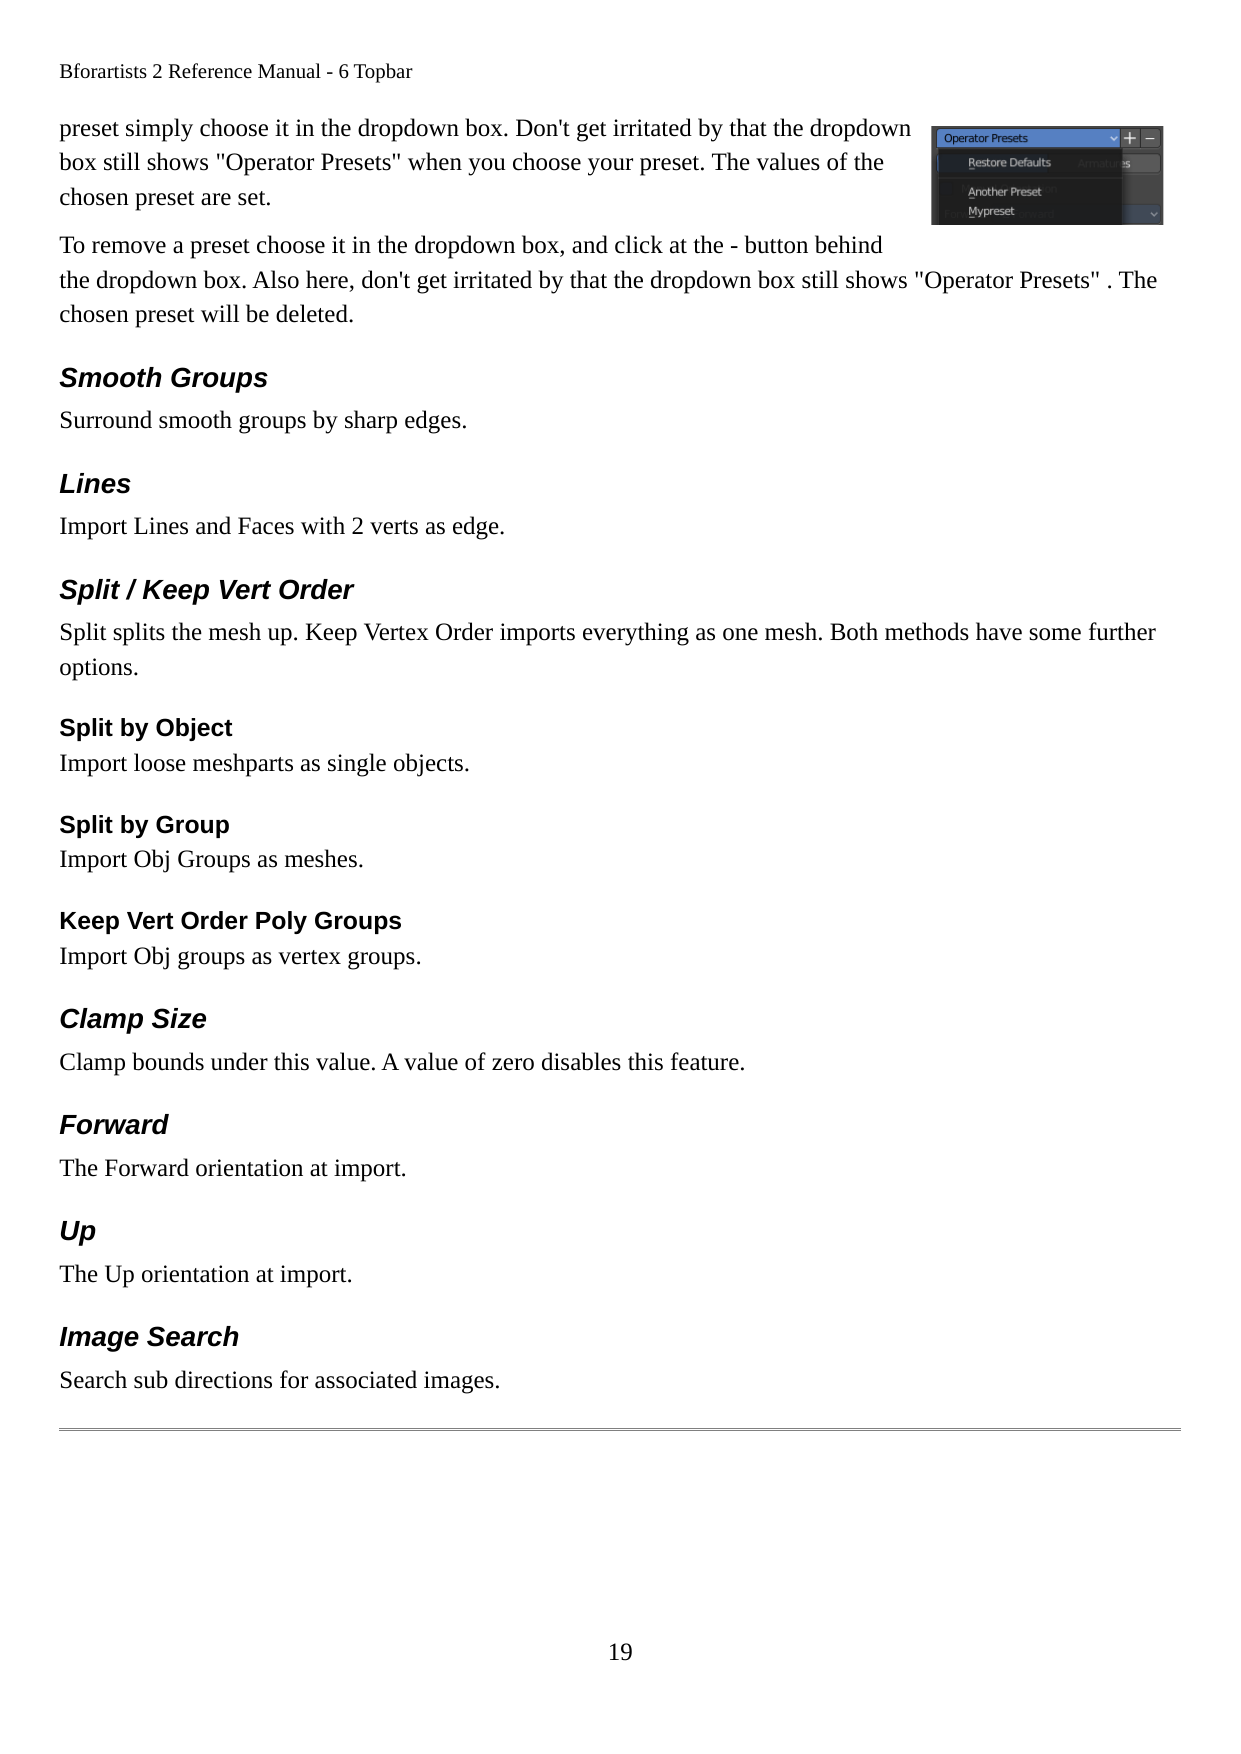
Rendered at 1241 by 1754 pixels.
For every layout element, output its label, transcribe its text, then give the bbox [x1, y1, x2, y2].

subtitle Clamp Size [59, 1002, 1181, 1034]
text Surround smooth groups by sharp edges. [59, 406, 1181, 434]
text preset simply choose it in the dropdown box. Don't get irritated by that the dropdown box still shows "Operator Presets" when you choose your preset. The values of the chosen preset are set. [59, 113, 1181, 210]
subtitle Split / Keep Vert Order [59, 573, 1181, 605]
picture [931, 126, 1164, 225]
subtitle Smooth Groups [59, 361, 1181, 393]
text Import loose meshparts as single objects. [59, 748, 1181, 777]
subtitle Forward [59, 1108, 1181, 1140]
text Clamp bounds under this value. A value of zero disables this feature. [59, 1047, 1181, 1076]
text To remove a preset choose it in the dropdown box, and click at the - button behind the dropdown box. Also here, don't get irritated by that the dropdown box still shows "Operator Presets" . The chosen preset will be deleted. [59, 231, 1181, 328]
text Search sub directions for associated images. [59, 1365, 1181, 1393]
subtitle Split by Object [59, 713, 1181, 742]
subtitle Up [59, 1214, 1181, 1246]
text Import Obj Groups as meshes. [59, 844, 1181, 873]
text The Forward orientation at import. [59, 1153, 1181, 1182]
text Split splits the mesh up. Keep Vertex Order imports everything as one mesh. Both methods have some further options. [59, 617, 1181, 681]
text Import Obj groups as vertex groups. [59, 941, 1181, 970]
text Import Lines and Faces with 2 verts as edge. [59, 511, 1181, 540]
subtitle Lines [59, 467, 1181, 499]
subtitle Keep Vert Order Poly Groups [59, 906, 1181, 935]
subtitle Split by Group [59, 810, 1181, 838]
text The Up orientation at import. [59, 1259, 1181, 1287]
subtitle Image Search [59, 1320, 1181, 1352]
